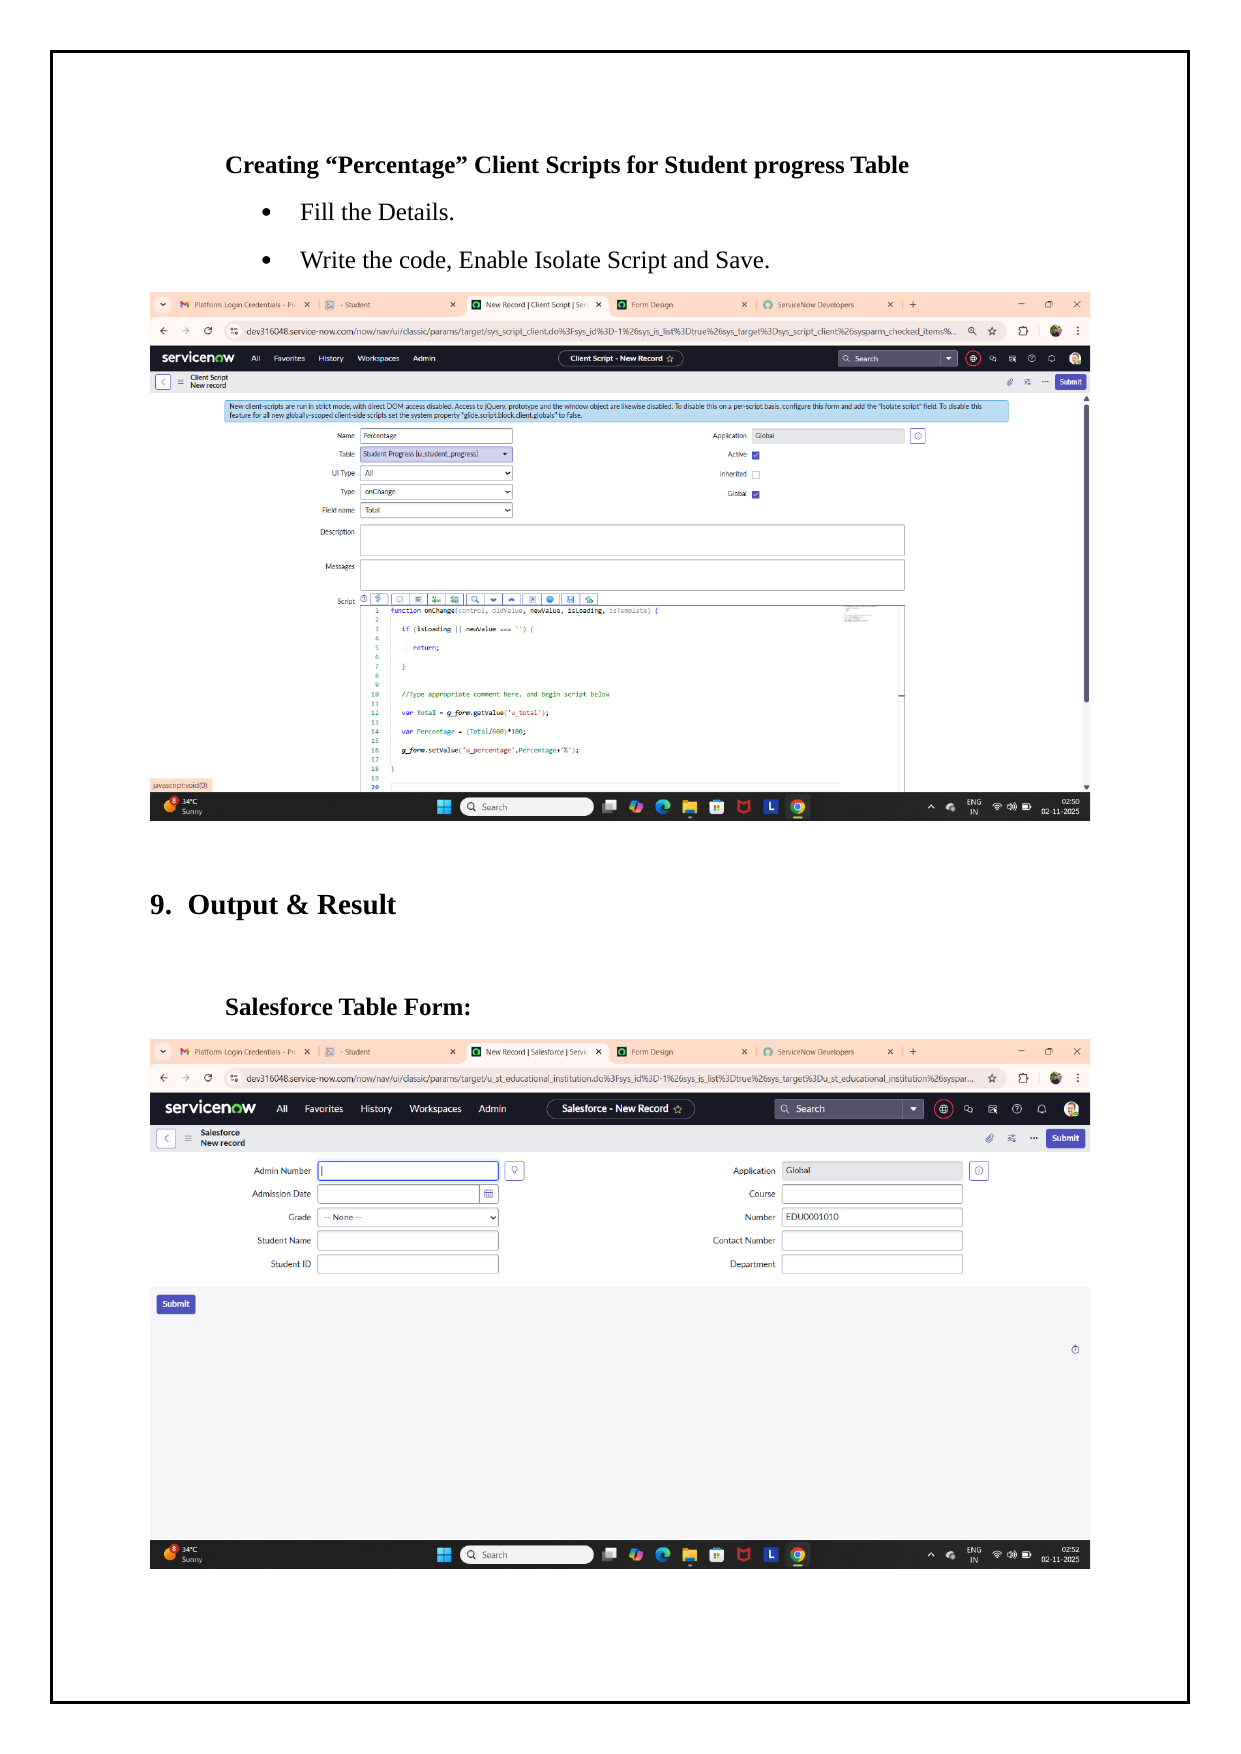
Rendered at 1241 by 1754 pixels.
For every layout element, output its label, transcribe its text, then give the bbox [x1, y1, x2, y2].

list Salesforce Table Form: [187, 992, 1090, 1021]
list Output & Result [150, 887, 1090, 921]
text Creating “Percentage” Client Scripts for Student progress Table [150, 150, 1090, 179]
list Fill the Details. [262, 197, 1090, 226]
list Write the code, Enable Isolate Script and Save. [262, 245, 1090, 273]
